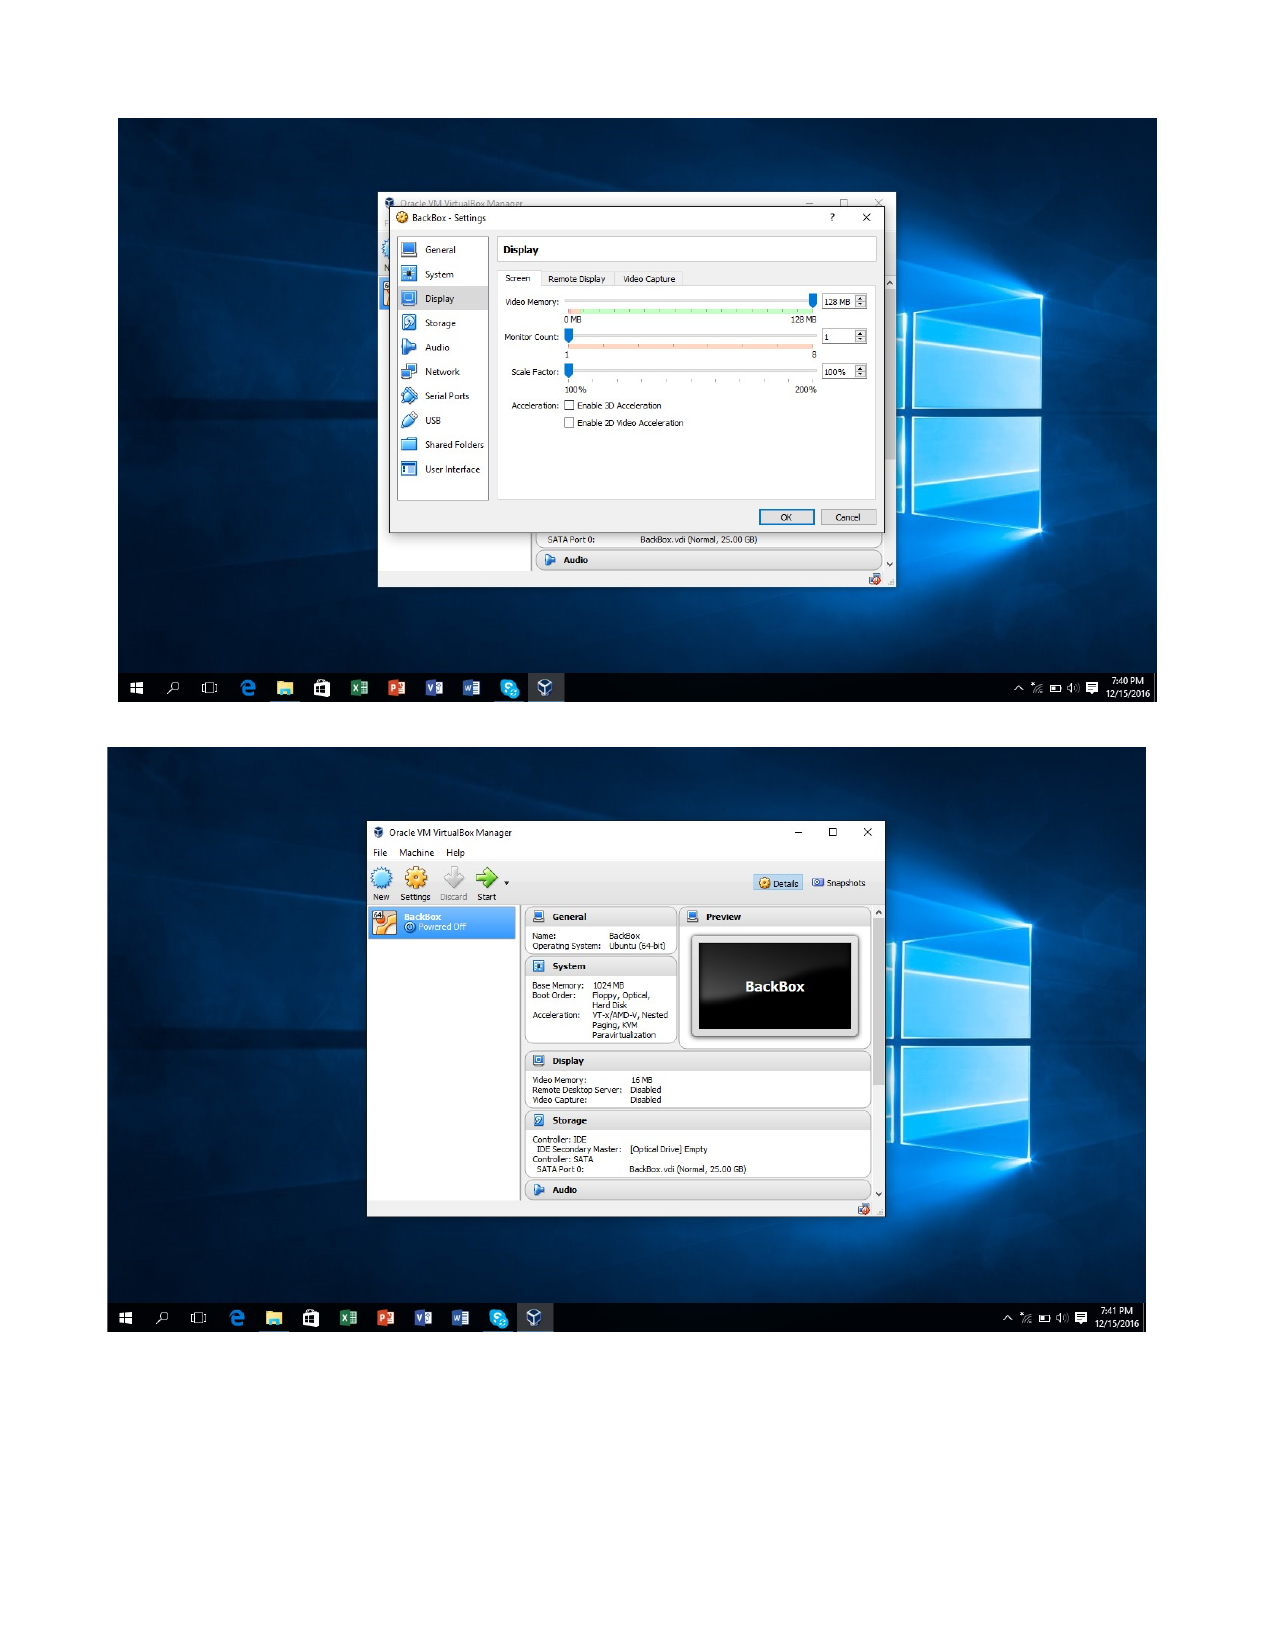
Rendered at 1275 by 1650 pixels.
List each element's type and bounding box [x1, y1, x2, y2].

picture [118, 118, 1157, 702]
picture [107, 747, 1146, 1332]
